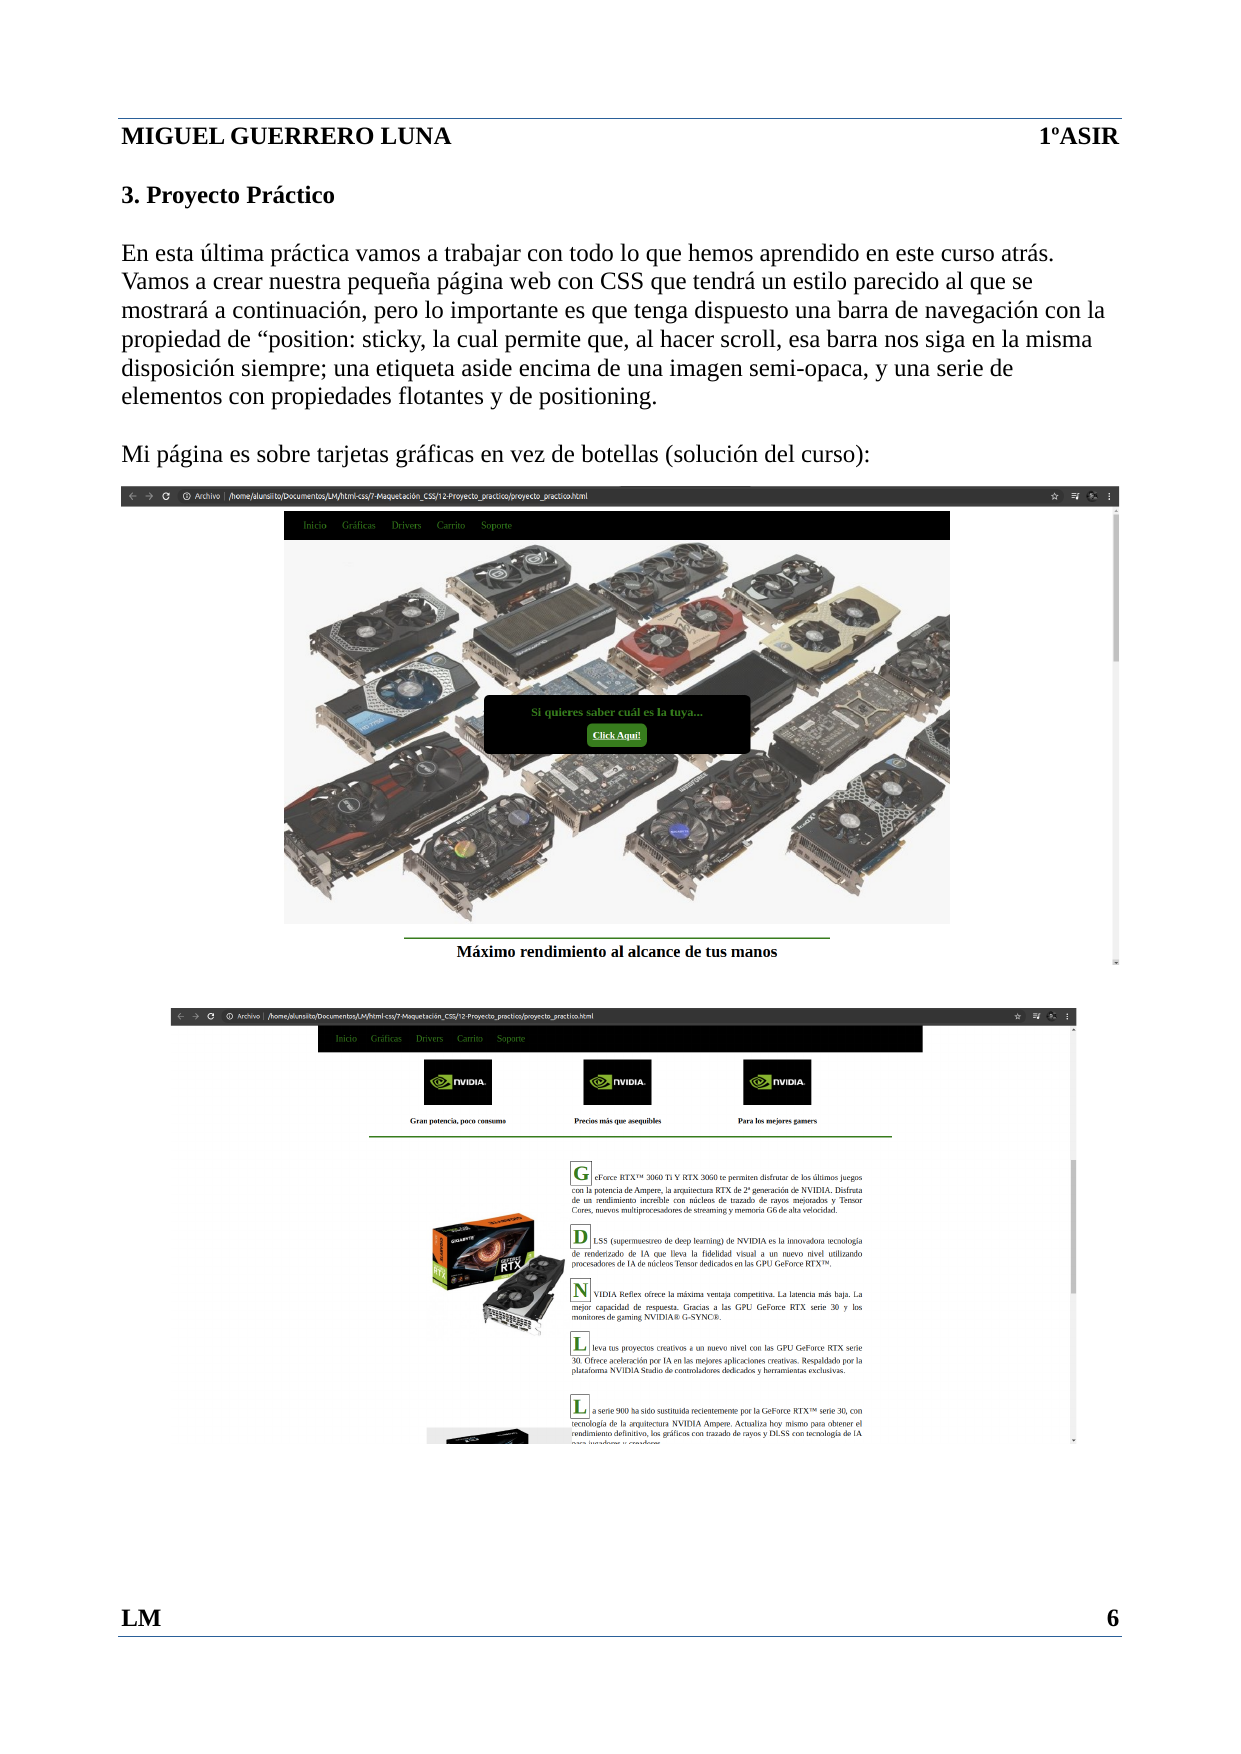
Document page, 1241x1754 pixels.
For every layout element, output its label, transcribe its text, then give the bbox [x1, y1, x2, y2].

picture [121, 486, 1120, 965]
text En esta última práctica vamos a trabajar con todo lo que hemos aprendido en este curso atrás. Vamos a crear nuestra pequeña página web con CSS que tendrá un estilo parecido al que se mostrará a continuación, pero lo importante es que tenga dispuesto una barra de navegación con la propiedad de “position: sticky, la cual permite que, al hacer scroll, esa barra nos siga en la misma disposición siempre; una etiqueta aside encima de una imagen semi-opaca, y una serie de elementos con propiedades flotantes y de positioning. [121, 238, 1119, 439]
text 3. Proyecto Práctico [121, 180, 1119, 209]
picture [170, 1008, 1077, 1444]
text Mi página es sobre tarjetas gráficas en vez de botellas (solución del curso): [121, 439, 1119, 468]
